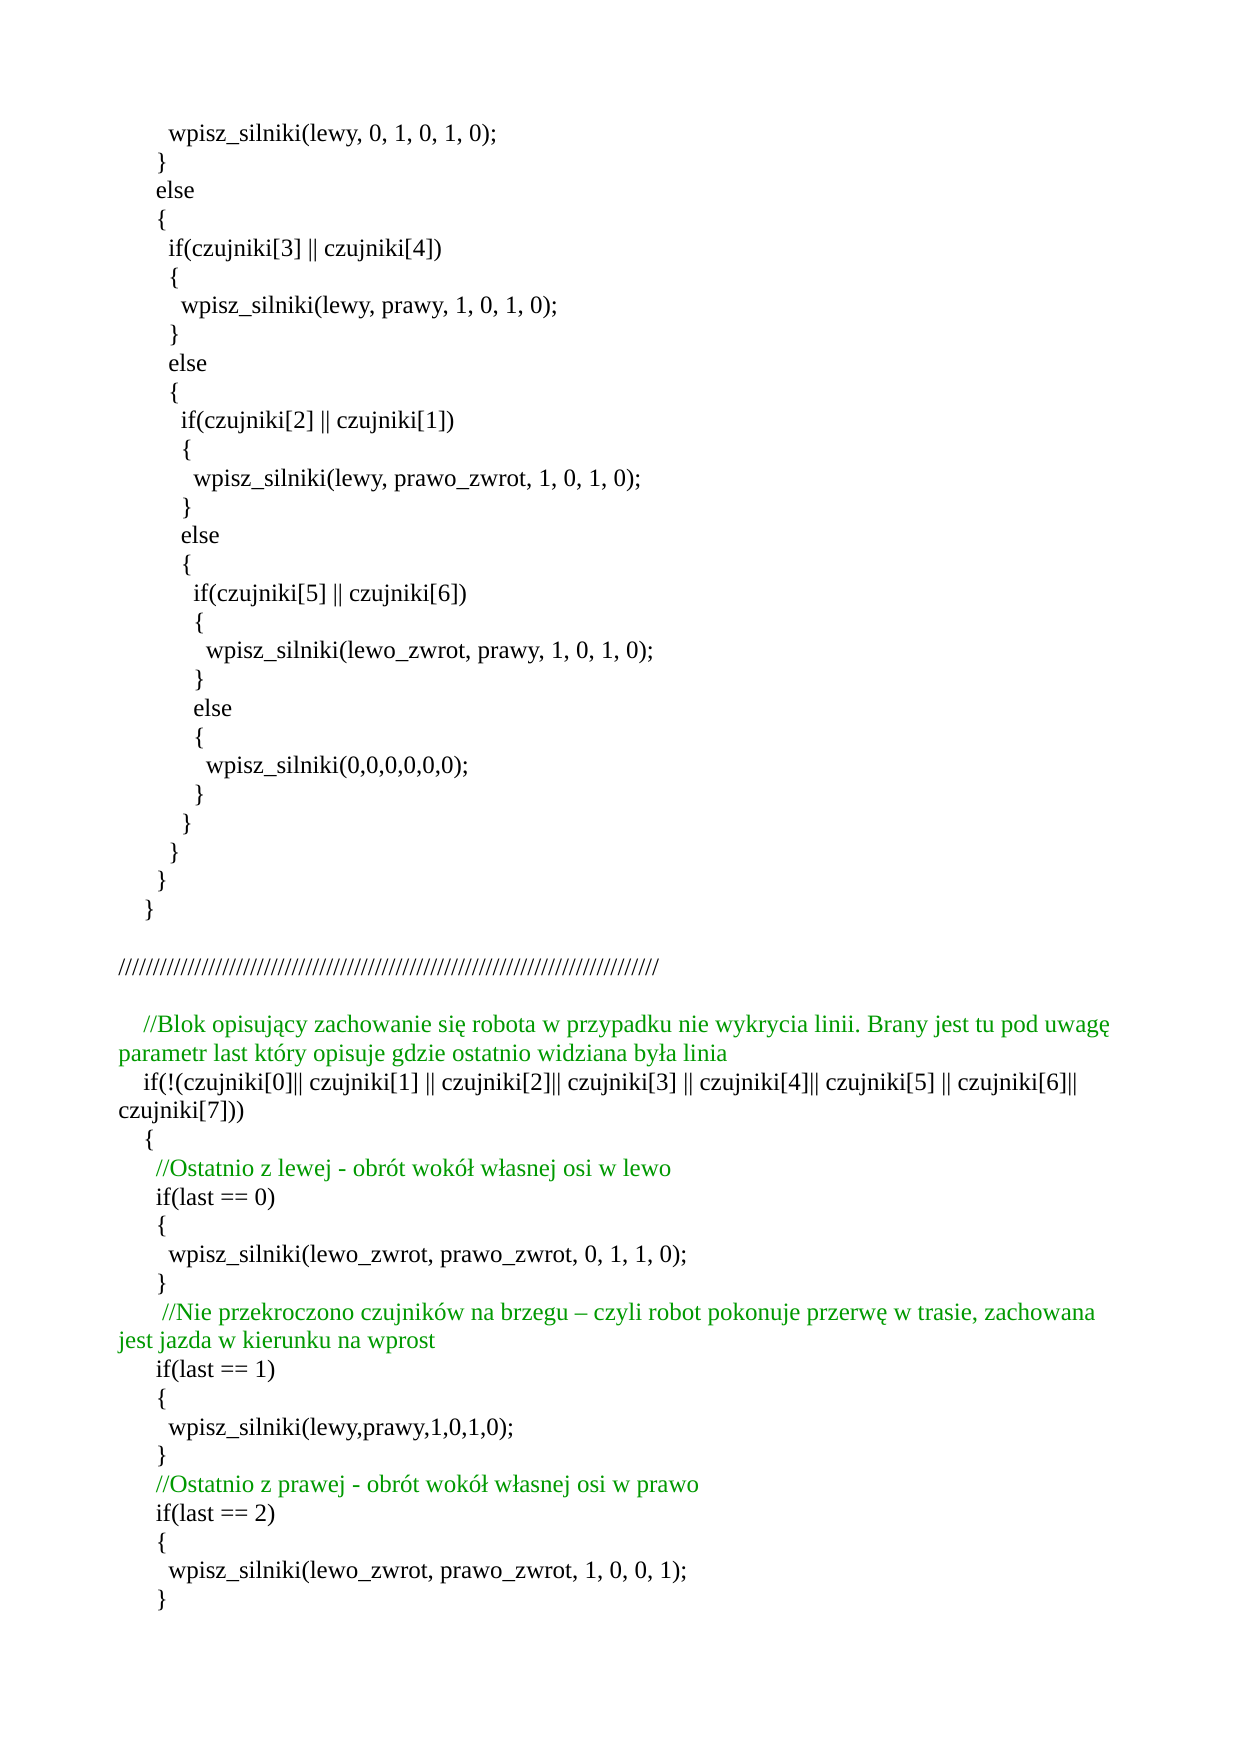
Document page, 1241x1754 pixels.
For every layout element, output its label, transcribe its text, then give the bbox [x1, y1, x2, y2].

text if(czujniki[5] || czujniki[6]) [118, 578, 1122, 607]
text wpisz_silniki(0,0,0,0,0,0); [118, 751, 1122, 779]
text if(last == 2) [118, 1498, 1122, 1527]
text wpisz_silniki(lewy, 0, 1, 0, 1, 0); [118, 118, 1122, 147]
text } [118, 866, 1122, 894]
text //Blok opisujący zachowanie się robota w przypadku nie wykrycia linii. Brany jest tu pod uwagę parametr last który opisuje gdzie ostatnio widziana była linia [118, 1009, 1122, 1067]
text } [118, 319, 1122, 348]
text { [118, 1527, 1122, 1556]
text else [118, 693, 1122, 722]
text if(czujniki[2] || czujniki[1]) [118, 406, 1122, 434]
text wpisz_silniki(lewo_zwrot, prawo_zwrot, 1, 0, 0, 1); [118, 1556, 1122, 1584]
text } [118, 837, 1122, 866]
text } [118, 664, 1122, 693]
text ////////////////////////////////////////////////////////////////////////////// [118, 952, 1122, 981]
text wpisz_silniki(lewy, prawo_zwrot, 1, 0, 1, 0); [118, 463, 1122, 492]
text } [118, 1441, 1122, 1469]
text } [118, 1584, 1122, 1613]
text wpisz_silniki(lewo_zwrot, prawy, 1, 0, 1, 0); [118, 636, 1122, 664]
text { [118, 1383, 1122, 1412]
text { [118, 1211, 1122, 1239]
text else [118, 348, 1122, 377]
text //Ostatnio z prawej - obrót wokół własnej osi w prawo [118, 1469, 1122, 1498]
text wpisz_silniki(lewy,prawy,1,0,1,0); [118, 1412, 1122, 1441]
text if(!(czujniki[0]|| czujniki[1] || czujniki[2]|| czujniki[3] || czujniki[4]|| czujniki[5] || czujniki[6]|| czujniki[7])) [118, 1067, 1122, 1124]
text wpisz_silniki(lewy, prawy, 1, 0, 1, 0); [118, 291, 1122, 319]
text } [118, 147, 1122, 176]
text { [118, 607, 1122, 636]
text wpisz_silniki(lewo_zwrot, prawo_zwrot, 0, 1, 1, 0); [118, 1239, 1122, 1268]
text { [118, 434, 1122, 463]
text if(czujniki[3] || czujniki[4]) [118, 233, 1122, 262]
text { [118, 377, 1122, 406]
text else [118, 521, 1122, 549]
text { [118, 204, 1122, 233]
text //Ostatnio z lewej - obrót wokół własnej osi w lewo [118, 1153, 1122, 1182]
text if(last == 1) [118, 1354, 1122, 1383]
text if(last == 0) [118, 1182, 1122, 1211]
text } [118, 779, 1122, 808]
text } [118, 1268, 1122, 1297]
text } [118, 492, 1122, 521]
text { [118, 262, 1122, 291]
text } [118, 808, 1122, 837]
text { [118, 549, 1122, 578]
text //Nie przekroczono czujników na brzegu – czyli robot pokonuje przerwę w trasie, zachowana jest jazda w kierunku na wprost [118, 1297, 1122, 1354]
text } [118, 894, 1122, 923]
text else [118, 176, 1122, 204]
text { [118, 1124, 1122, 1153]
text { [118, 722, 1122, 751]
